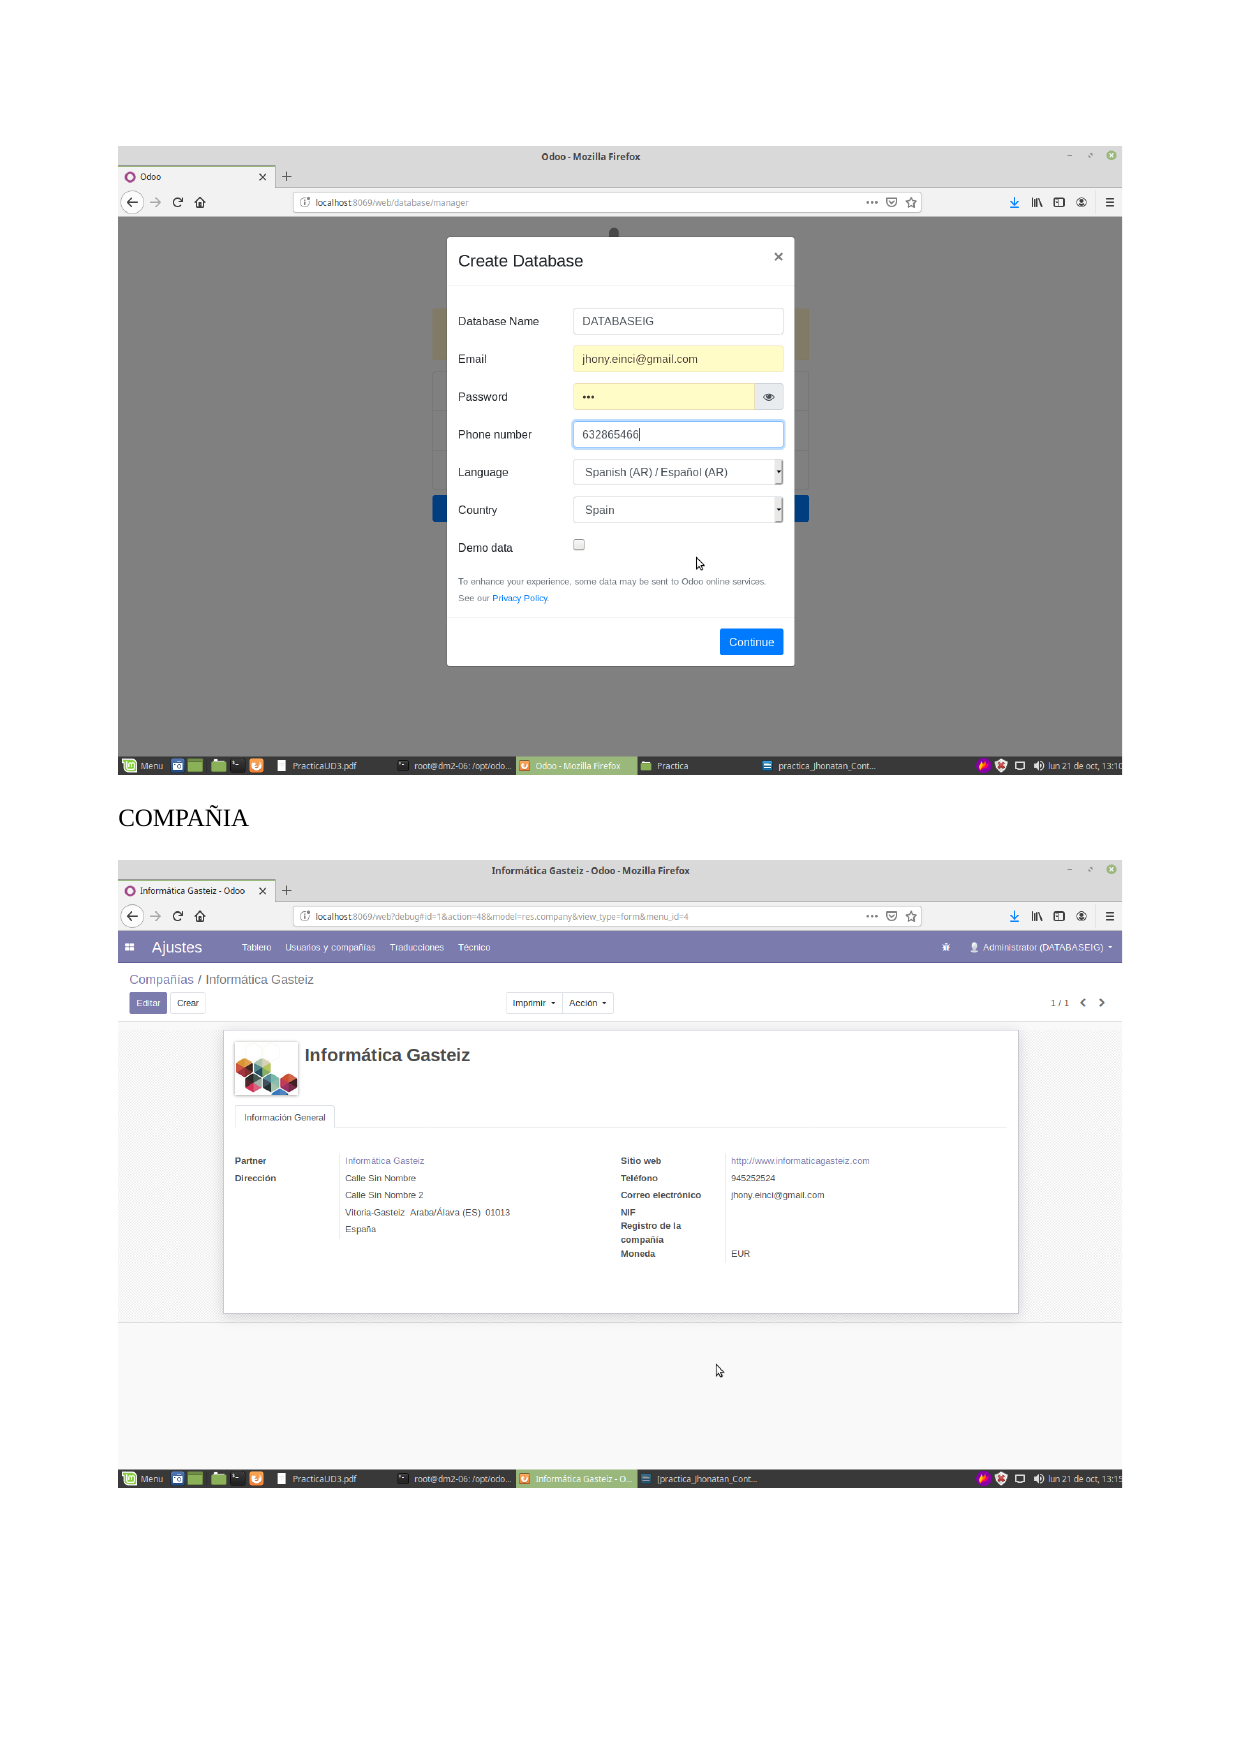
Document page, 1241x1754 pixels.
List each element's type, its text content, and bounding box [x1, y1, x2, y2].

text COMPAÑIA [118, 803, 1122, 832]
picture [118, 860, 1123, 1488]
picture [118, 146, 1123, 775]
